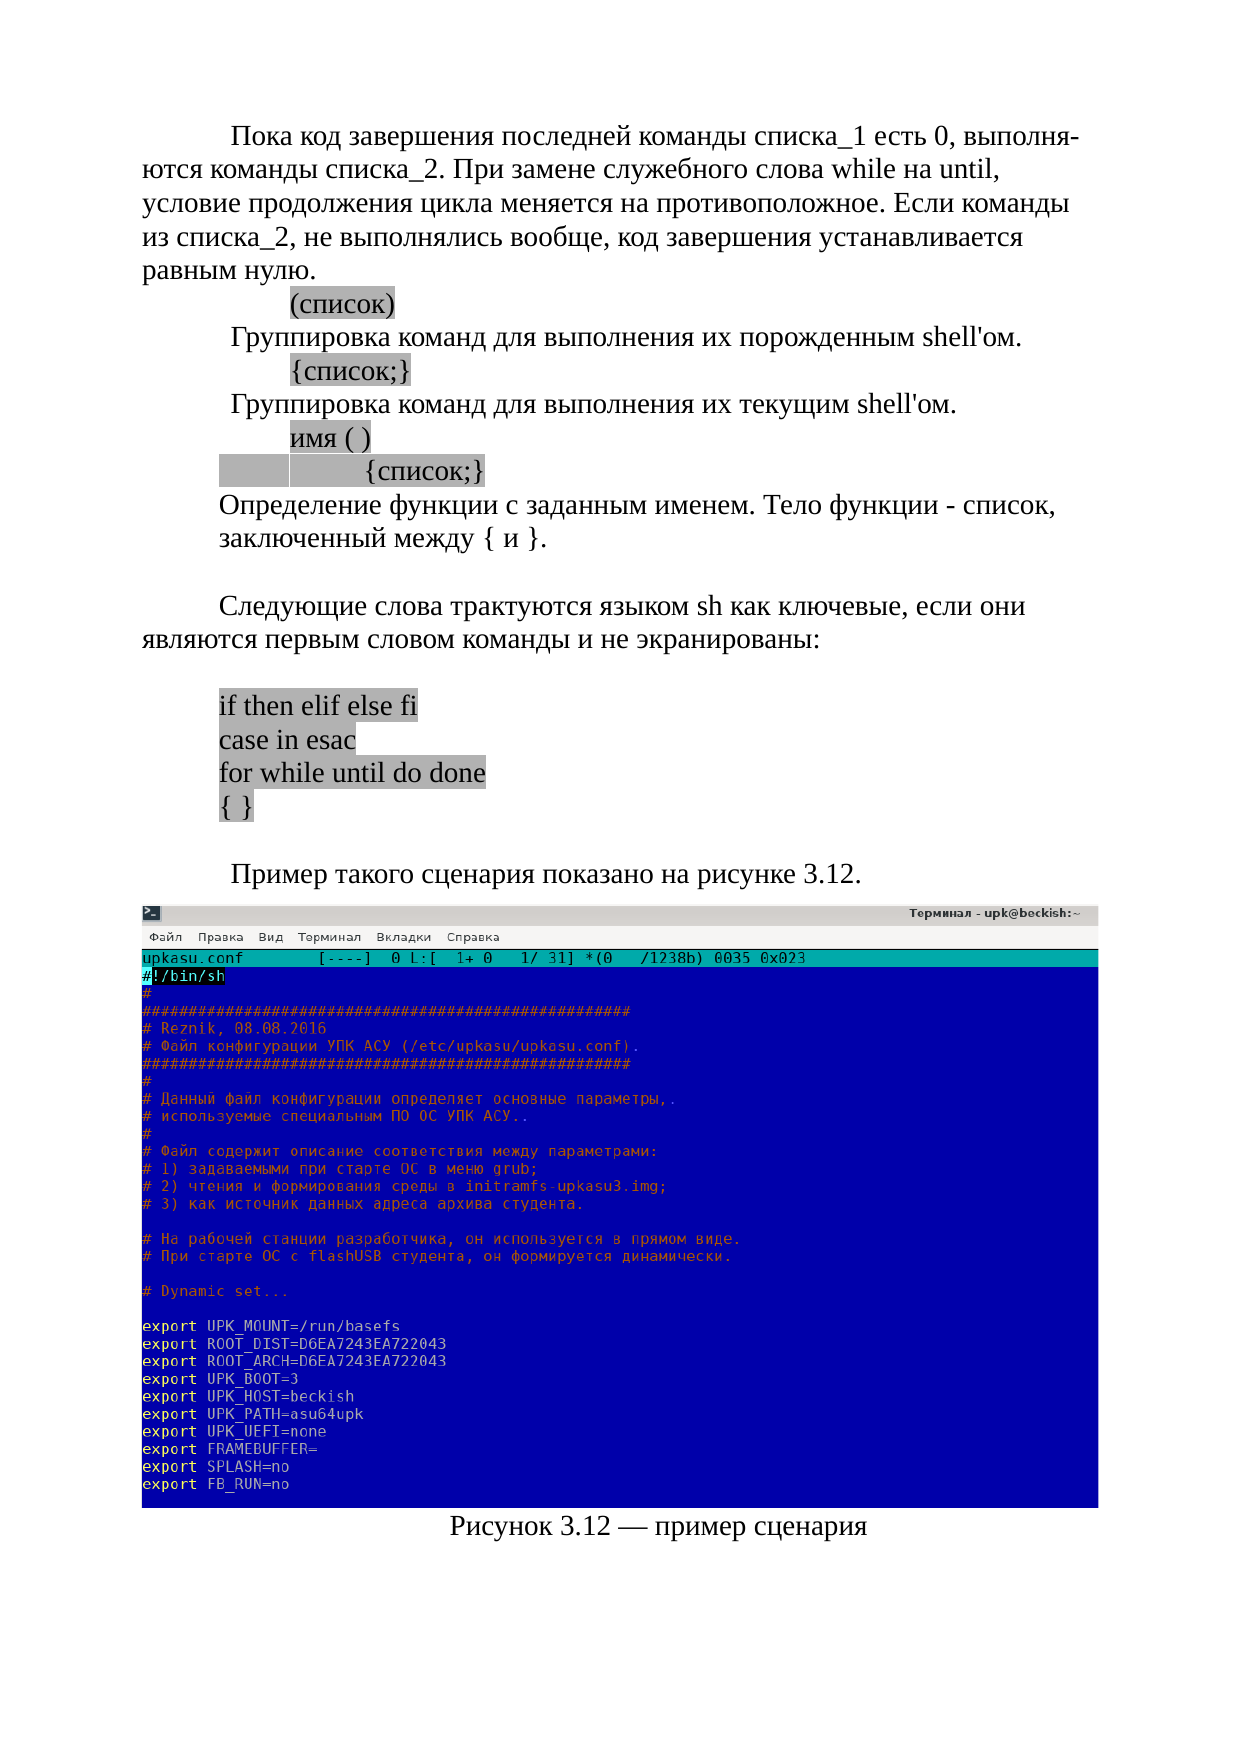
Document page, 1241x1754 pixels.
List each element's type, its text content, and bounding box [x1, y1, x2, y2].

text заключенный между { и }. [142, 521, 1098, 554]
text {список;} [142, 353, 1098, 386]
text Группировка команд для выполнения их порожденным shell'ом. [142, 319, 1098, 353]
text Пока код завершения последней команды списка_1 есть 0, выполня- ются команды списка_2. При замене служебного слова while на until, условие продолжения цикла меняется на противоположное. Если команды из списка_2, не выполнялись вообще, код завершения устанавливается равным нулю. [142, 118, 1098, 286]
text Следующие слова трактуются языком sh как ключевые, если они являются первым словом команды и не экранированы: [142, 588, 1098, 655]
text case in esac [142, 722, 1098, 755]
picture [141, 904, 1099, 1508]
text Группировка команд для выполнения их текущим shell'ом. [142, 386, 1098, 420]
text for while until do done [142, 755, 1098, 789]
text if then elif else fi [142, 688, 1098, 722]
text (список) [142, 286, 1098, 319]
text [142, 889, 1098, 904]
text Определение функции с заданным именем. Тело функции - список, [142, 487, 1098, 521]
text Рисунок 3.12 — пример сценария [142, 1508, 1098, 1542]
text { } [142, 789, 1098, 822]
text имя ( ) [142, 420, 1098, 453]
text Пример такого сценария показано на рисунке 3.12. [142, 856, 1098, 889]
text {список;} [142, 453, 1098, 487]
